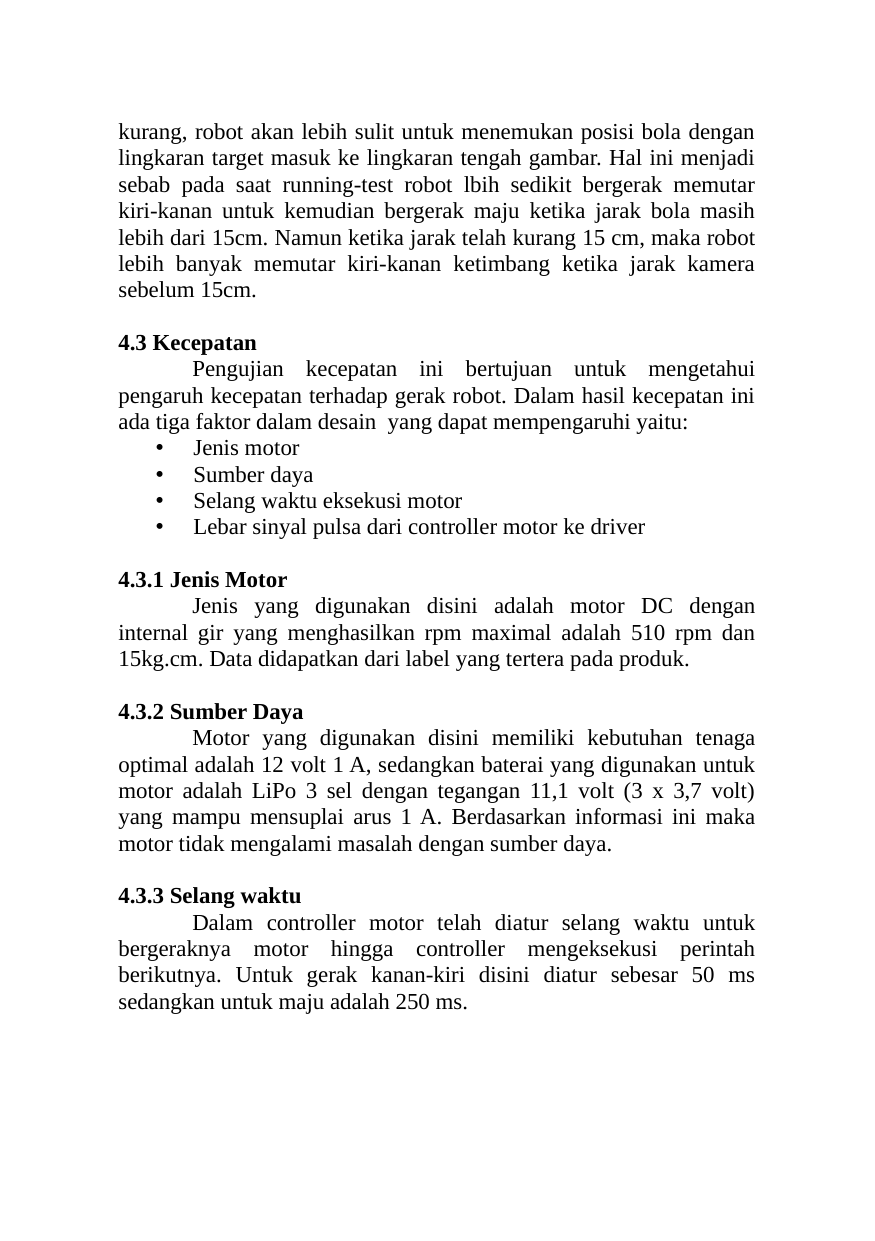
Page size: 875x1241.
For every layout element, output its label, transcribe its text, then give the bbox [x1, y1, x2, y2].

text 4.3.1 Jenis Motor [118, 566, 756, 592]
text 4.3 Kecepatan [118, 329, 756, 355]
list Jenis motor [156, 434, 756, 461]
text Pengujian kecepatan ini bertujuan untuk mengetahui pengaruh kecepatan terhadap gerak robot. Dalam hasil kecepatan ini ada tiga faktor dalam desain yang dapat mempengaruhi yaitu: [118, 355, 756, 434]
text 4.3.3 Selang waktu [118, 882, 756, 909]
text 4.3.2 Sumber Daya [118, 698, 756, 724]
text kurang, robot akan lebih sulit untuk menemukan posisi bola dengan lingkaran target masuk ke lingkaran tengah gambar. Hal ini menjadi sebab pada saat running-test robot lbih sedikit bergerak memutar kiri-kanan untuk kemudian bergerak maju ketika jarak bola masih lebih dari 15cm. Namun ketika jarak telah kurang 15 cm, maka robot lebih banyak memutar kiri-kanan ketimbang ketika jarak kamera sebelum 15cm. [118, 118, 756, 303]
text Motor yang digunakan disini memiliki kebutuhan tenaga optimal adalah 12 volt 1 A, sedangkan baterai yang digunakan untuk motor adalah LiPo 3 sel dengan tegangan 11,1 volt (3 x 3,7 volt) yang mampu mensuplai arus 1 A. Berdasarkan informasi ini maka motor tidak mengalami masalah dengan sumber daya. [118, 724, 756, 856]
text Jenis yang digunakan disini adalah motor DC dengan internal gir yang menghasilkan rpm maximal adalah 510 rpm dan 15kg.cm. Data didapatkan dari label yang tertera pada produk. [118, 592, 756, 672]
list Selang waktu eksekusi motor [156, 487, 756, 513]
list Sumber daya [156, 461, 756, 487]
text Dalam controller motor telah diatur selang waktu untuk bergeraknya motor hingga controller mengeksekusi perintah berikutnya. Untuk gerak kanan-kiri disini diatur sebesar 50 ms sedangkan untuk maju adalah 250 ms. [118, 909, 756, 1014]
list Lebar sinyal pulsa dari controller motor ke driver [156, 513, 756, 540]
